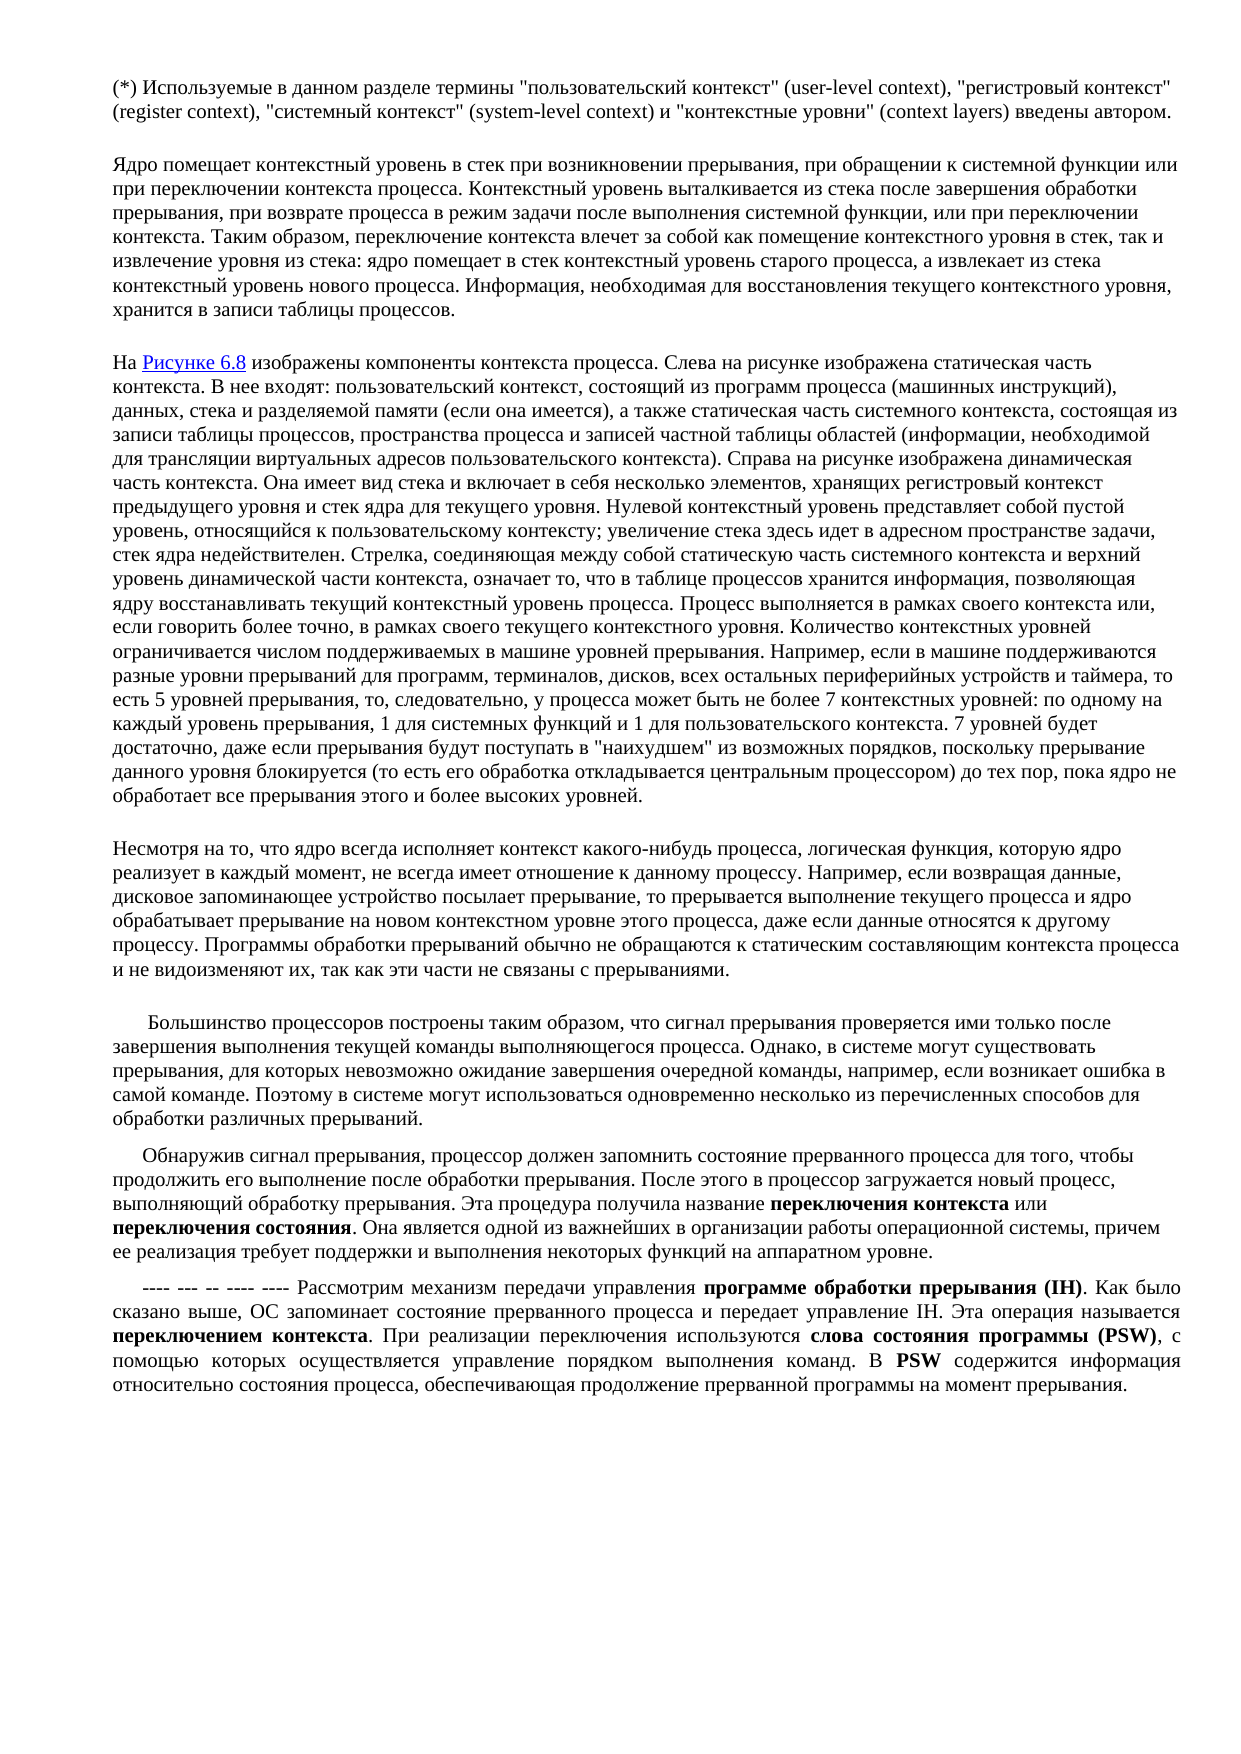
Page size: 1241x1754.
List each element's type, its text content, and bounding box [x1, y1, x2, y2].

text Обнаружив сигнал прерывания, процессор должен запомнить состояние прерванного процесса для того, чтобы продолжить его выполнение после обработки прерывания. После этого в процессор загружается новый процесс, выполняющий обработку прерывания. Эта процедура получила название переключения контекста или переключения состояния. Она является одной из важнейших в организации работы операционной системы, причем ее реализация требует поддержки и выполнения некоторых функций на аппаратном уровне. [112, 1142, 1181, 1263]
text (*) Используемые в данном разделе термины "пользовательский контекст" (user-level context), "регистровый контекст" (register context), "системный контекст" (system-level context) и "контекстные уровни" (context layers) введены автором. [112, 75, 1181, 123]
text Несмотря на то, что ядро всегда исполняет контекст какого-нибудь процесса, логическая функция, которую ядро реализует в каждый момент, не всегда имеет отношение к данному процессу. Например, если возвращая данные, дисковое запоминающее устройство посылает прерывание, то прерывается выполнение текущего процесса и ядро обрабатывает прерывание на новом контекстном уровне этого процесса, даже если данные относятся к другому процессу. Программы обработки прерываний обычно не обращаются к статическим составляющим контекста процесса и не видоизменяют их, так как эти части не связаны с прерываниями. [112, 836, 1181, 981]
text Ядро помещает контекстный уровень в стек при возникновении прерывания, при обращении к системной функции или при переключении контекста процесса. Контекстный уровень выталкивается из стека после завершения обработки прерывания, при возврате процесса в режим задачи после выполнения системной функции, или при переключении контекста. Таким образом, переключение контекста влечет за собой как помещение контекстного уровня в стек, так и извлечение уровня из стека: ядро помещает в стек контекстный уровень старого процесса, а извлекает из стека контекстный уровень нового процесса. Информация, необходимая для восстановления текущего контекстного уровня, хранится в записи таблицы процессов. [112, 152, 1181, 321]
text На Рисунке 6.8 изображены компоненты контекста процесса. Слева на рисунке изображена статическая часть контекста. В нее входят: пользовательский контекст, состоящий из программ процесса (машинных инструкций), данных, стека и разделяемой памяти (если она имеется), а также статическая часть системного контекста, состоящая из записи таблицы процессов, пространства процесса и записей частной таблицы областей (информации, необходимой для трансляции виртуальных адресов пользовательского контекста). Справа на рисунке изображена динамическая часть контекста. Она имеет вид стека и включает в себя несколько элементов, хранящих регистровый контекст предыдущего уровня и стек ядра для текущего уровня. Нулевой контекстный уровень представляет собой пустой уровень, относящийся к пользовательскому контексту; увеличение стека здесь идет в адресном пространстве задачи, стек ядра недействителен. Стрелка, соединяющая между собой статическую часть системного контекста и верхний уровень динамической части контекста, означает то, что в таблице процессов хранится информация, позволяющая ядру восстанавливать текущий контекстный уровень процесса. Процесс выполняется в рамках своего контекста или, если говорить более точно, в рамках своего текущего контекстного уровня. Количество контекстных уровней ограничивается числом поддерживаемых в машине уровней прерывания. Например, если в машине поддерживаются разные уровни прерываний для программ, терминалов, дисков, всех остальных периферийных устройств и таймера, то есть 5 уровней прерывания, то, следовательно, у процесса может быть не более 7 контекстных уровней: по одному на каждый уровень прерывания, 1 для системных функций и 1 для пользовательского контекста. 7 уровней будет достаточно, даже если прерывания будут поступать в "наихудшем" из возможных порядков, поскольку прерывание данного уровня блокируется (то есть его обработка откладывается центральным процессором) до тех пор, пока ядро не обработает все прерывания этого и более высоких уровней. [112, 350, 1181, 807]
text ---- --- -- ---- ---- Рассмотрим механизм передачи управления программе обработки прерывания (IH). Как было сказано выше, ОС запоминает состояние прерванного процесса и передает управление IH. Эта операция называется переключением контекста. При реализации переключения используются слова состояния программы (PSW), с помощью которых осуществляется управление порядком выполнения команд. В PSW содержится информация относительно состояния процесса, обеспечивающая продолжение прерванной программы на момент прерывания. [112, 1275, 1181, 1396]
text Большинство процессоров построены таким образом, что сигнал прерывания проверяется ими только после завершения выполнения текущей команды выполняющегося процесса. Однако, в системе могут существовать прерывания, для которых невозможно ожидание завершения очередной команды, например, если возникает ошибка в самой команде. Поэтому в системе могут использоваться одновременно несколько из перечисленных способов для обработки различных прерываний. [112, 1010, 1181, 1130]
